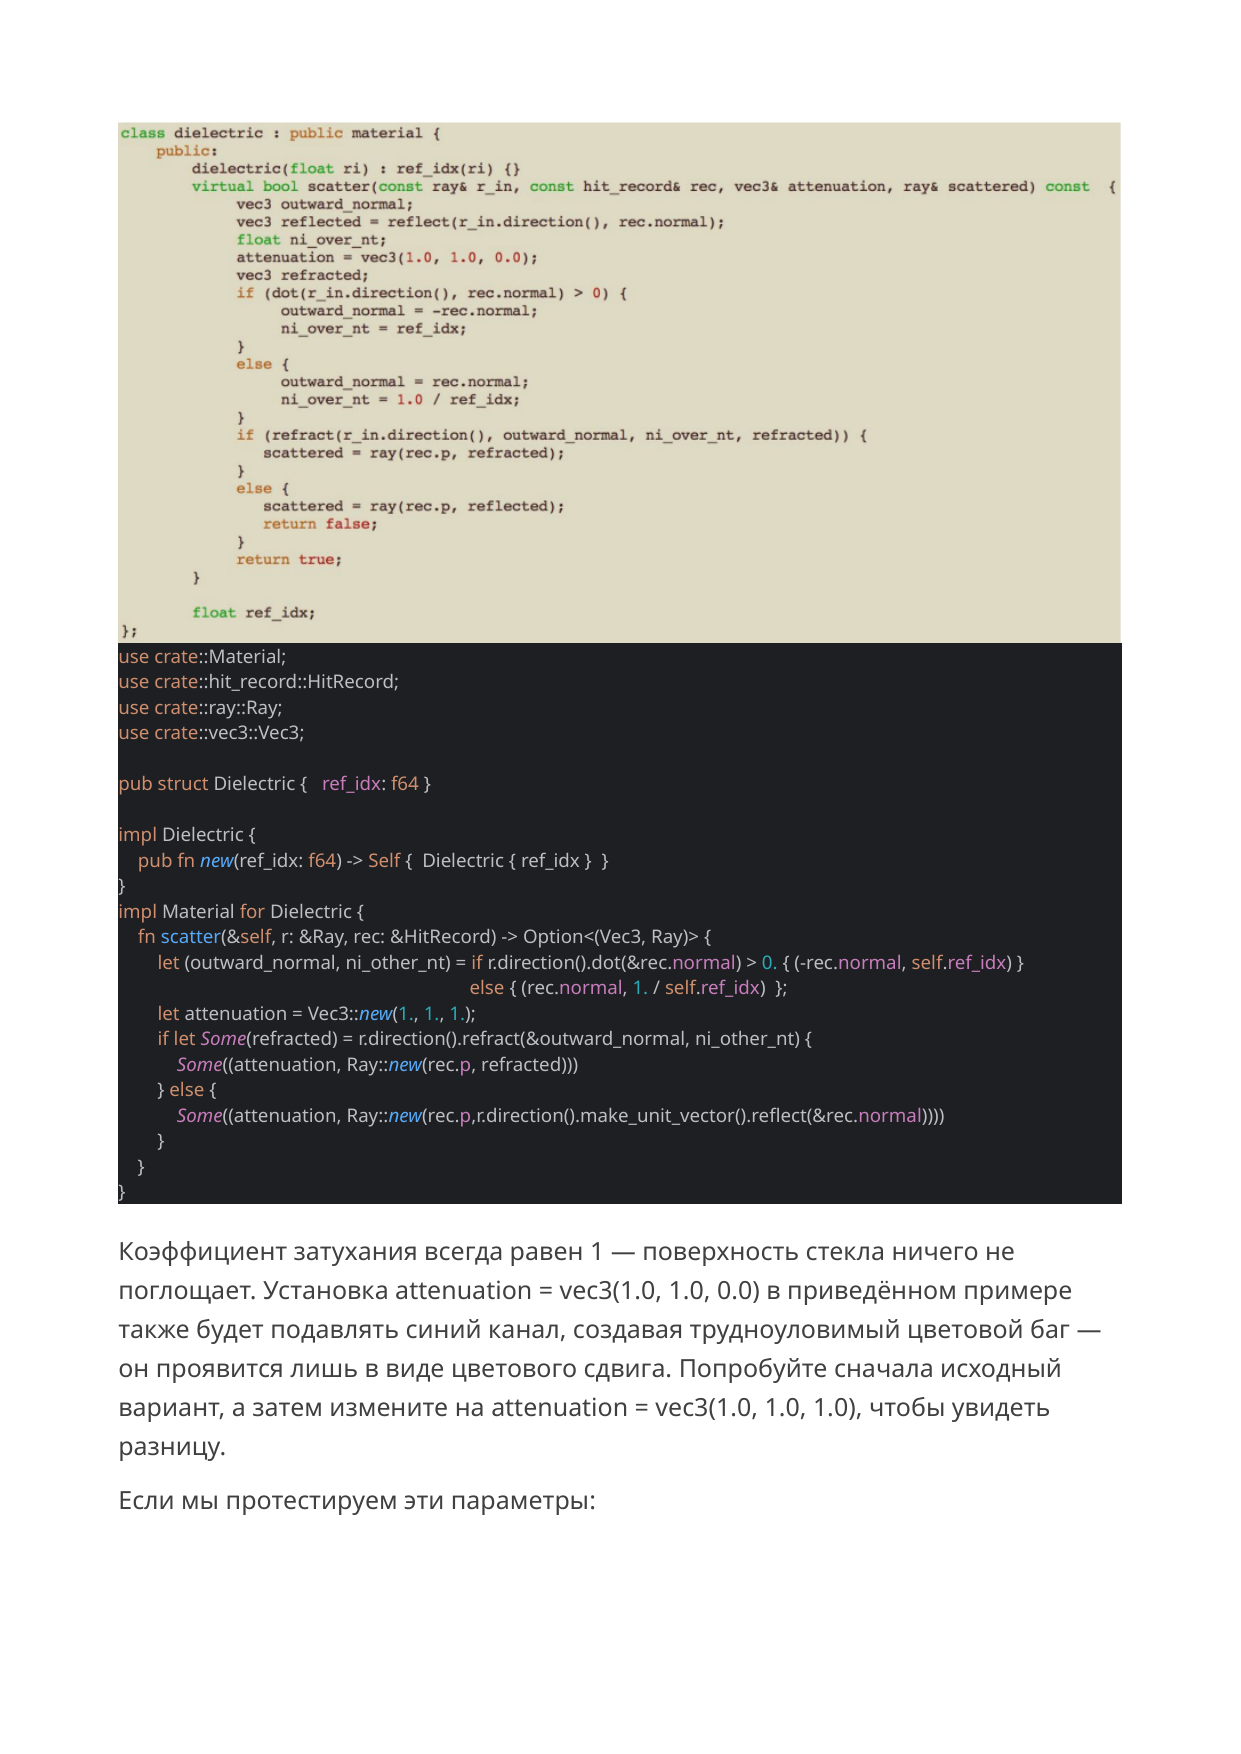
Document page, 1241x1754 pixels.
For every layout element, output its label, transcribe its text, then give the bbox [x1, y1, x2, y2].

text else { (rec.normal, 1. / self.ref_idx) }; let attenuation = Vec3::new(1., 1., 1.); if let Some(refracted) = r.direction().refract(&outward_normal, ni_other_nt) { Some((attenuation, Ray::new(rec.p, refracted))) } else { Some((attenuation, Ray::new(rec.p,r.direction().make_unit_vector().reflect(&rec.normal)))) } } } [118, 975, 1122, 1204]
picture [118, 118, 1123, 643]
text use crate::Material; use crate::hit_record::HitRecord; use crate::ray::Ray; use crate::vec3::Vec3; [118, 643, 1122, 745]
text pub struct Dielectric { ref_idx: f64 } impl Dielectric { pub fn new(ref_idx: f64) -> Self { Dielectric { ref_idx } } } impl Material for Dielectric { fn scatter(&self, r: &Ray, rec: &HitRecord) -> Option<(Vec3, Ray)> { let (outward_normal, ni_other_nt) = if r.direction().dot(&rec.normal) > 0. { (-rec.normal, self.ref_idx) } [118, 745, 1122, 975]
text Если мы протестируем эти параметры: [118, 1483, 1122, 1517]
text Коэффициент затухания всегда равен 1 — поверхность стекла ничего не поглощает. Установка attenuation = vec3(1.0, 1.0, 0.0) в приведённом примере также будет подавлять синий канал, создавая трудноуловимый цветовой баг — он проявится лишь в виде цветового сдвига. Попробуйте сначала исходный вариант, а затем измените на attenuation = vec3(1.0, 1.0, 1.0), чтобы увидеть разницу. [118, 1233, 1122, 1463]
